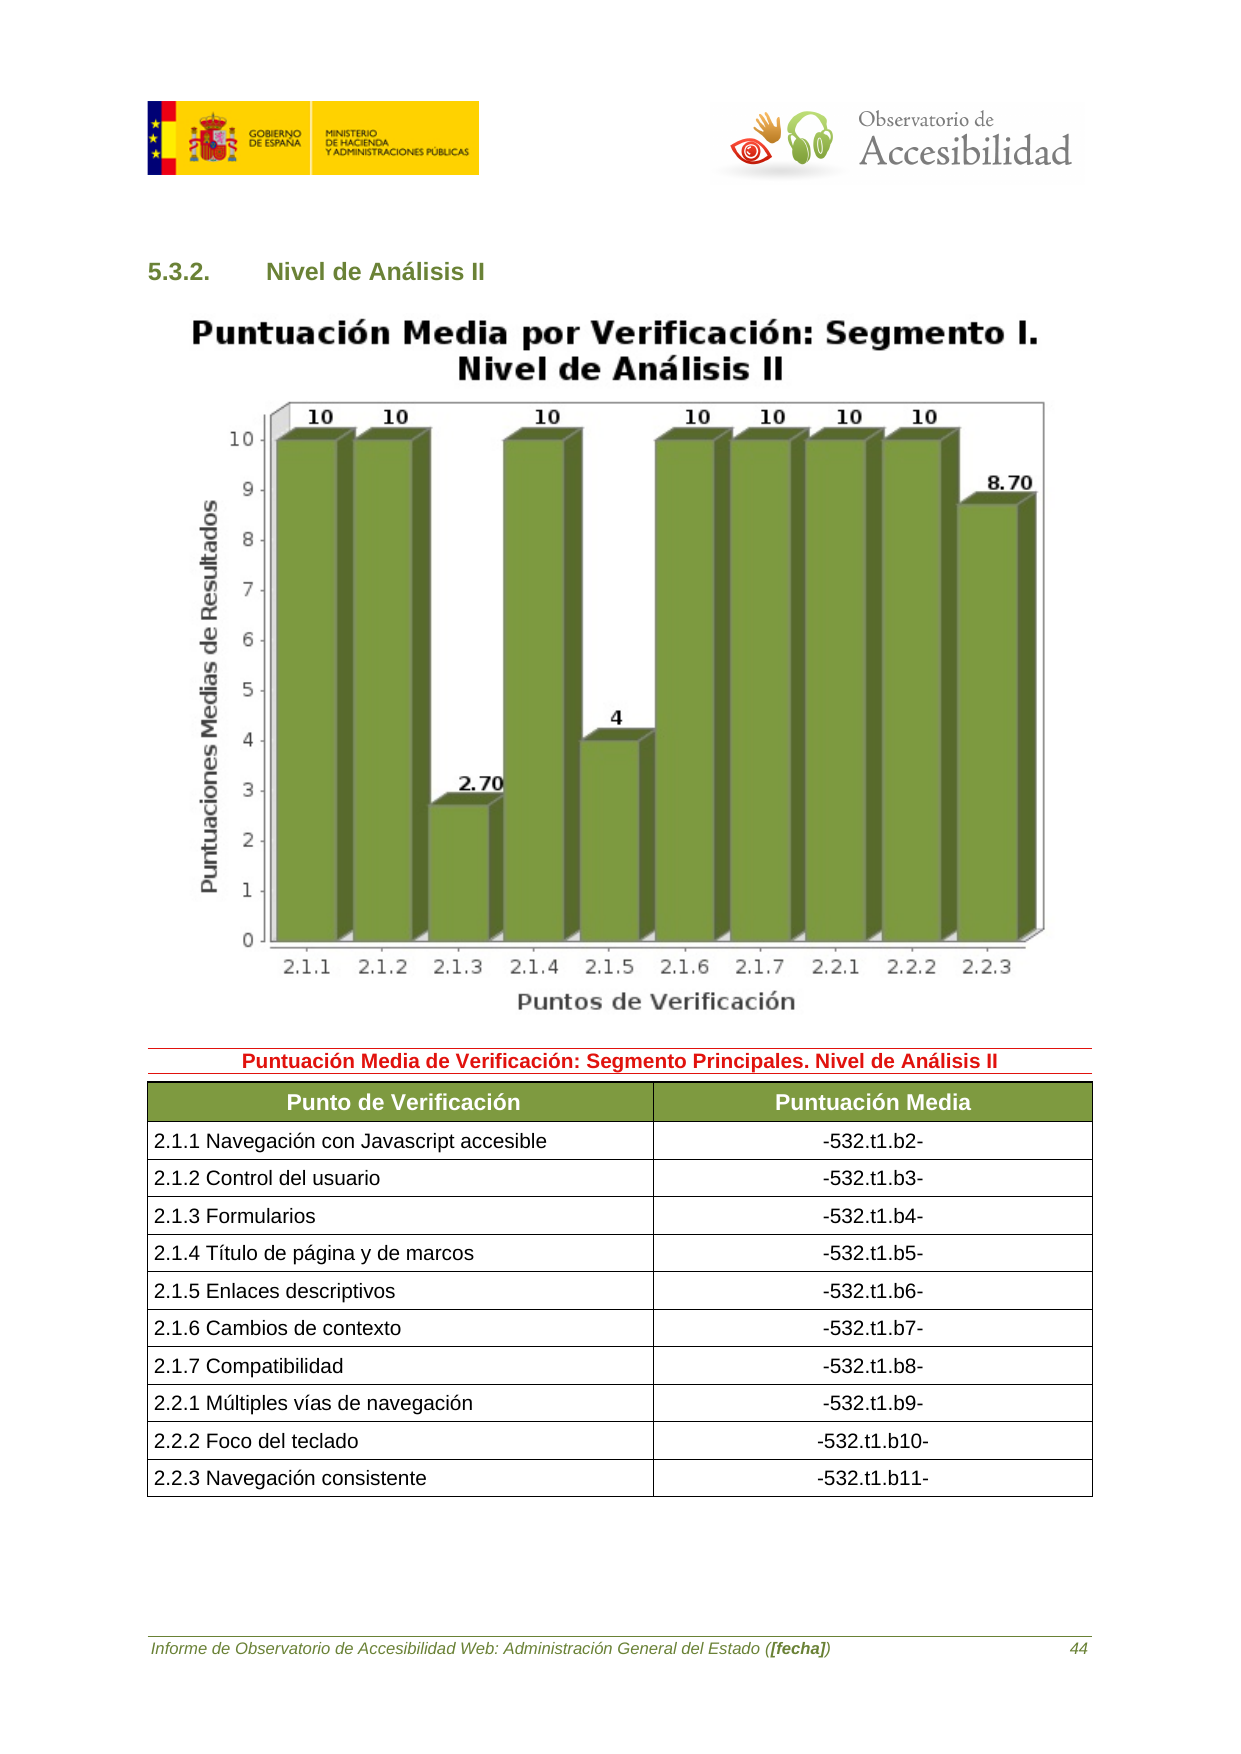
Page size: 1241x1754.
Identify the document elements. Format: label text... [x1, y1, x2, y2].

table_header Punto de Verificación [148, 1083, 653, 1121]
table_cell 2.2.1 Múltiples vías de navegación [148, 1385, 653, 1421]
table_cell -532.t1.b2- [654, 1122, 1092, 1159]
picture [147, 101, 479, 175]
text Puntuación Media de Verificación: Segmento Principales. Nivel de Análisis II [148, 1049, 1092, 1073]
table_cell 2.1.1 Navegación con Javascript accesible [148, 1122, 653, 1159]
table_cell -532.t1.b10- [654, 1422, 1092, 1459]
table_cell -532.t1.b8- [654, 1347, 1092, 1384]
table_cell 2.2.2 Foco del teclado [148, 1422, 653, 1459]
table_cell 2.1.2 Control del usuario [148, 1160, 653, 1196]
table_cell -532.t1.b11- [654, 1460, 1092, 1496]
table_header Puntuación Media [654, 1083, 1092, 1121]
table_cell -532.t1.b5- [654, 1235, 1092, 1271]
table_cell 2.1.5 Enlaces descriptivos [148, 1272, 653, 1309]
table_cell 2.1.4 Título de página y de marcos [148, 1235, 653, 1271]
picture [710, 102, 1086, 185]
table_cell -532.t1.b7- [654, 1310, 1092, 1346]
table_cell 2.1.7 Compatibilidad [148, 1347, 653, 1384]
table_cell -532.t1.b3- [654, 1160, 1092, 1196]
table_cell 2.1.3 Formularios [148, 1197, 653, 1234]
table_cell -532.t1.b4- [654, 1197, 1092, 1234]
table_cell -532.t1.b6- [654, 1272, 1092, 1309]
table_cell 2.1.6 Cambios de contexto [148, 1310, 653, 1346]
subtitle Nivel de Análisis II [148, 257, 1092, 286]
table_cell -532.t1.b9- [654, 1385, 1092, 1421]
table_cell 2.2.3 Navegación consistente [148, 1460, 653, 1496]
picture [178, 313, 1062, 1024]
